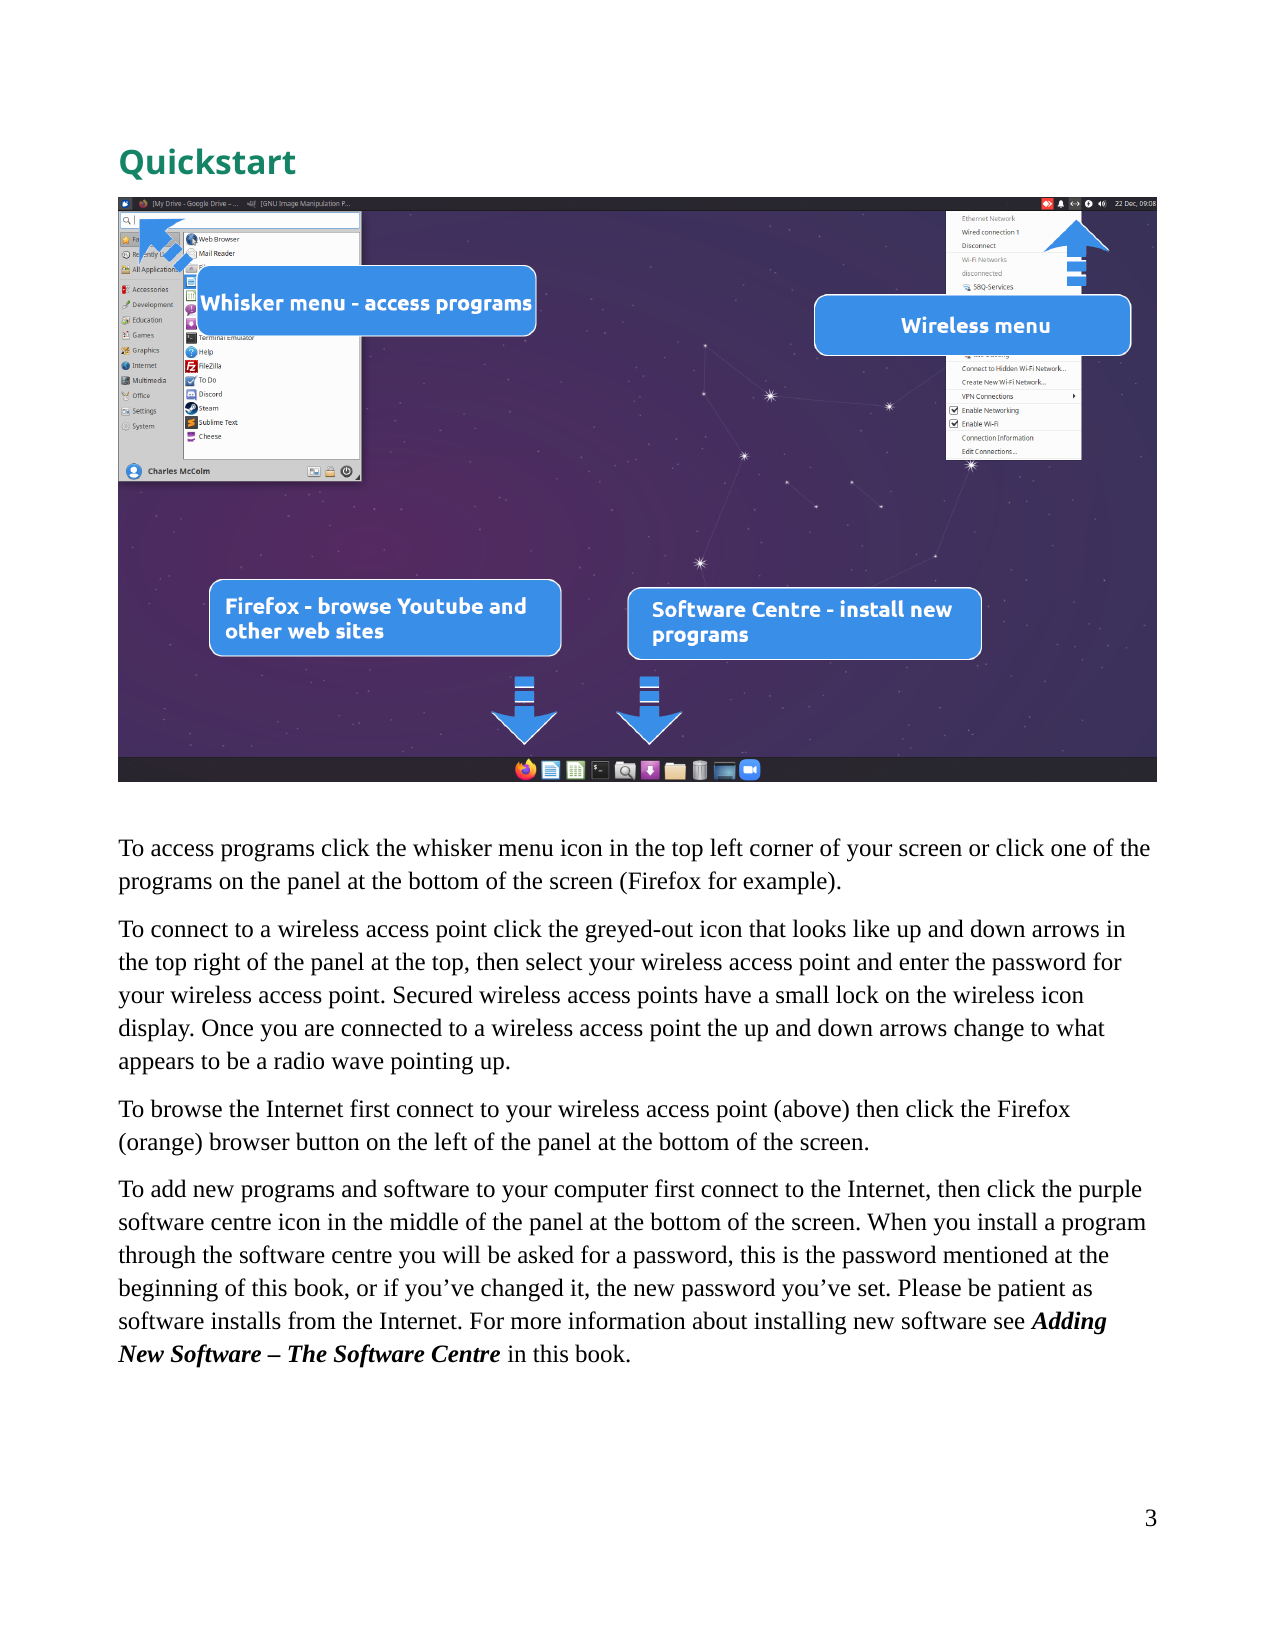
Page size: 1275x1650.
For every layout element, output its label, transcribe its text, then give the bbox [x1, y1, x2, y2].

text To access programs click the whisker menu icon in the top left corner of your screen or click one of the programs on the panel at the bottom of the screen (Firefox for example). [118, 833, 1157, 895]
text To browse the Internet first connect to your wireless access point (above) then click the Firefox (orange) browser button on the left of the panel at the bottom of the screen. [118, 1094, 1157, 1155]
picture [118, 197, 1157, 782]
subtitle Quickstart [118, 139, 1157, 185]
text To connect to a wireless access point click the greyed-out icon that looks like up and down arrows in the top right of the panel at the top, then select your wireless access point and enter the password for your wireless access point. Secured wireless access points have a small lock on the wireless icon display. Once you are connected to a wireless access point the up and down arrows change to what appears to be a radio wave pointing up. [118, 914, 1157, 1075]
text To add new programs and software to your computer first connect to the Internet, then click the purple software centre icon in the middle of the panel at the bottom of the screen. When you install a program through the software centre you will be asked for a password, this is the password mentioned at the beginning of this book, or if you’ve changed it, the new password you’ve set. Please be patient as software installs from the Internet. For more information about installing new software see Adding New Software – The Software Centre in this book. [118, 1174, 1157, 1368]
